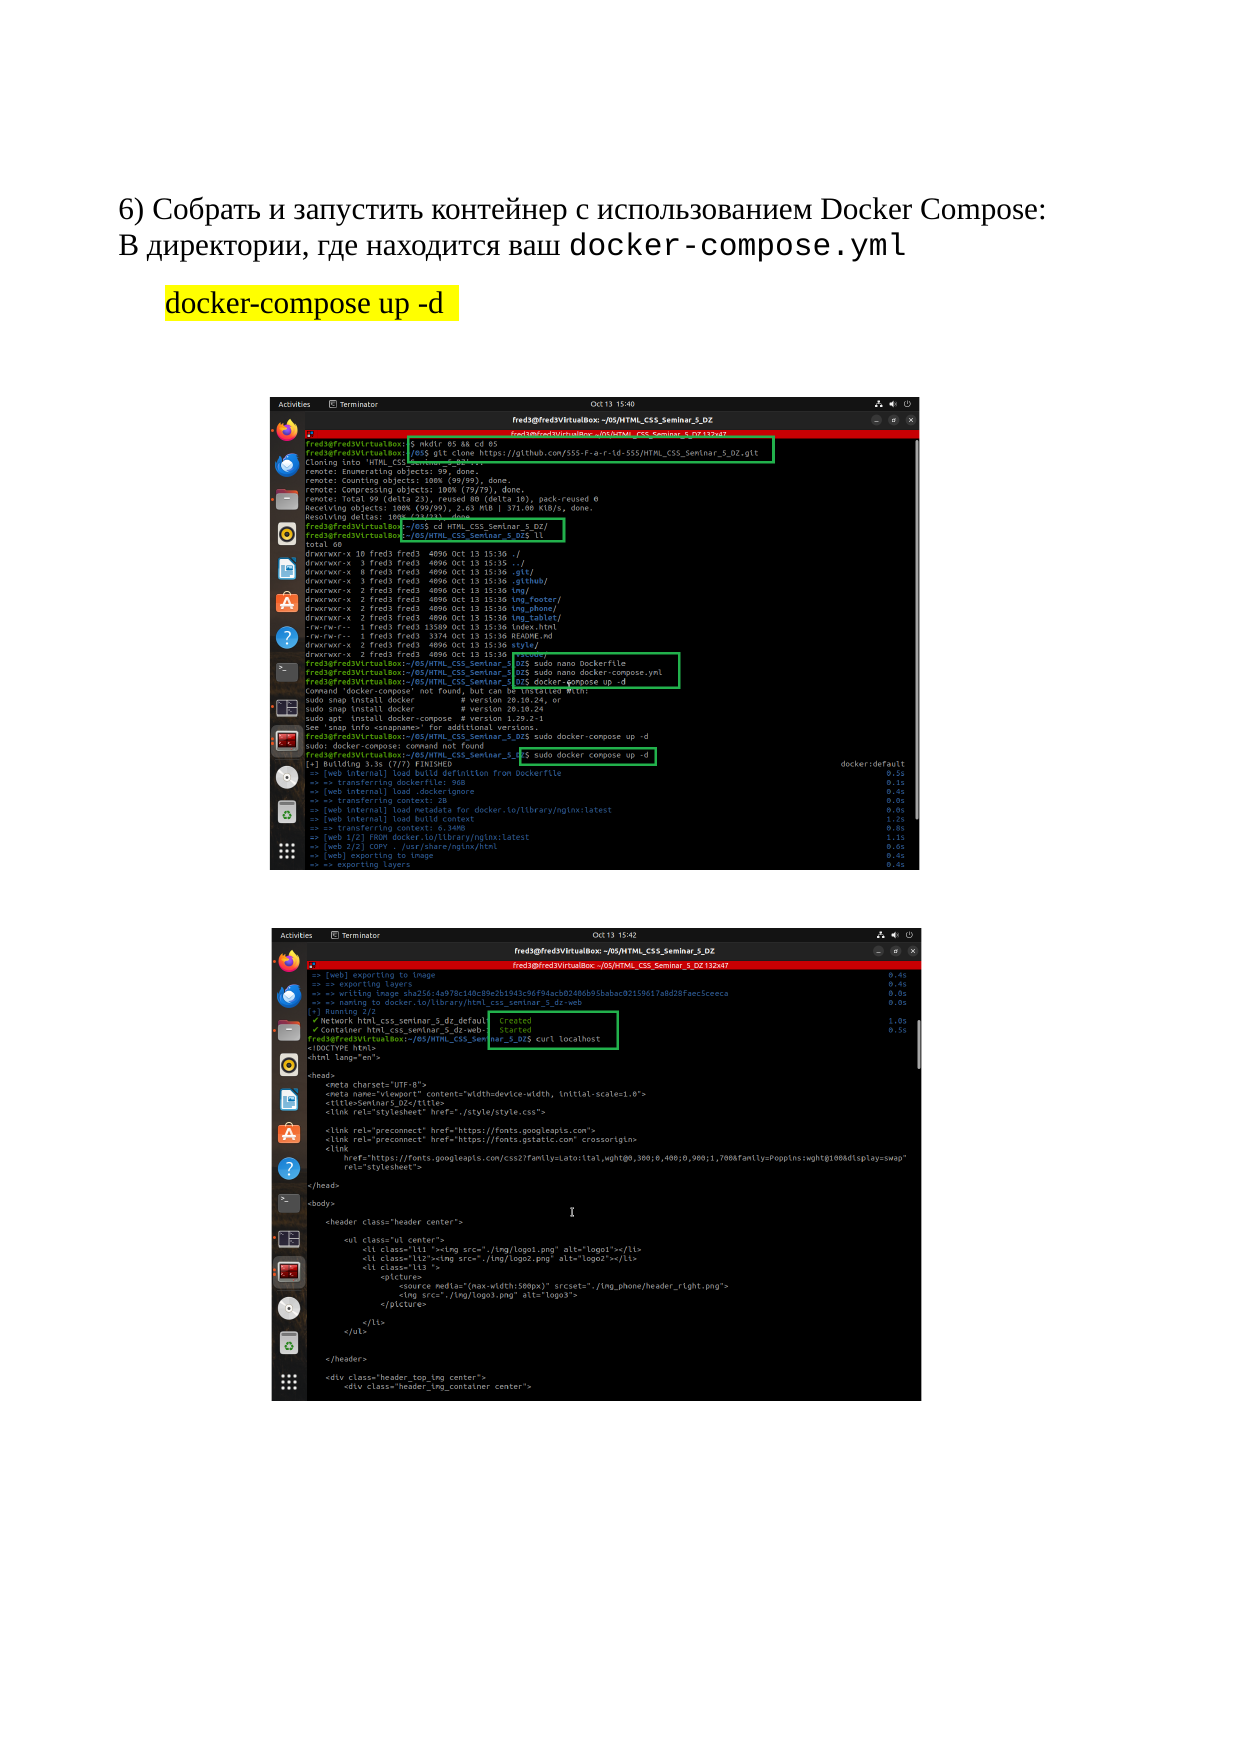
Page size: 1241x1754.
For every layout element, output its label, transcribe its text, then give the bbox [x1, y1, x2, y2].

text 6) Собрать и запустить контейнер с использованием Docker Compose: [118, 190, 1122, 226]
text docker-compose up -d [118, 285, 1122, 321]
picture [269, 397, 920, 870]
text В директории, где находится ваш docker-compose.yml [118, 226, 1122, 264]
picture [271, 928, 922, 1401]
